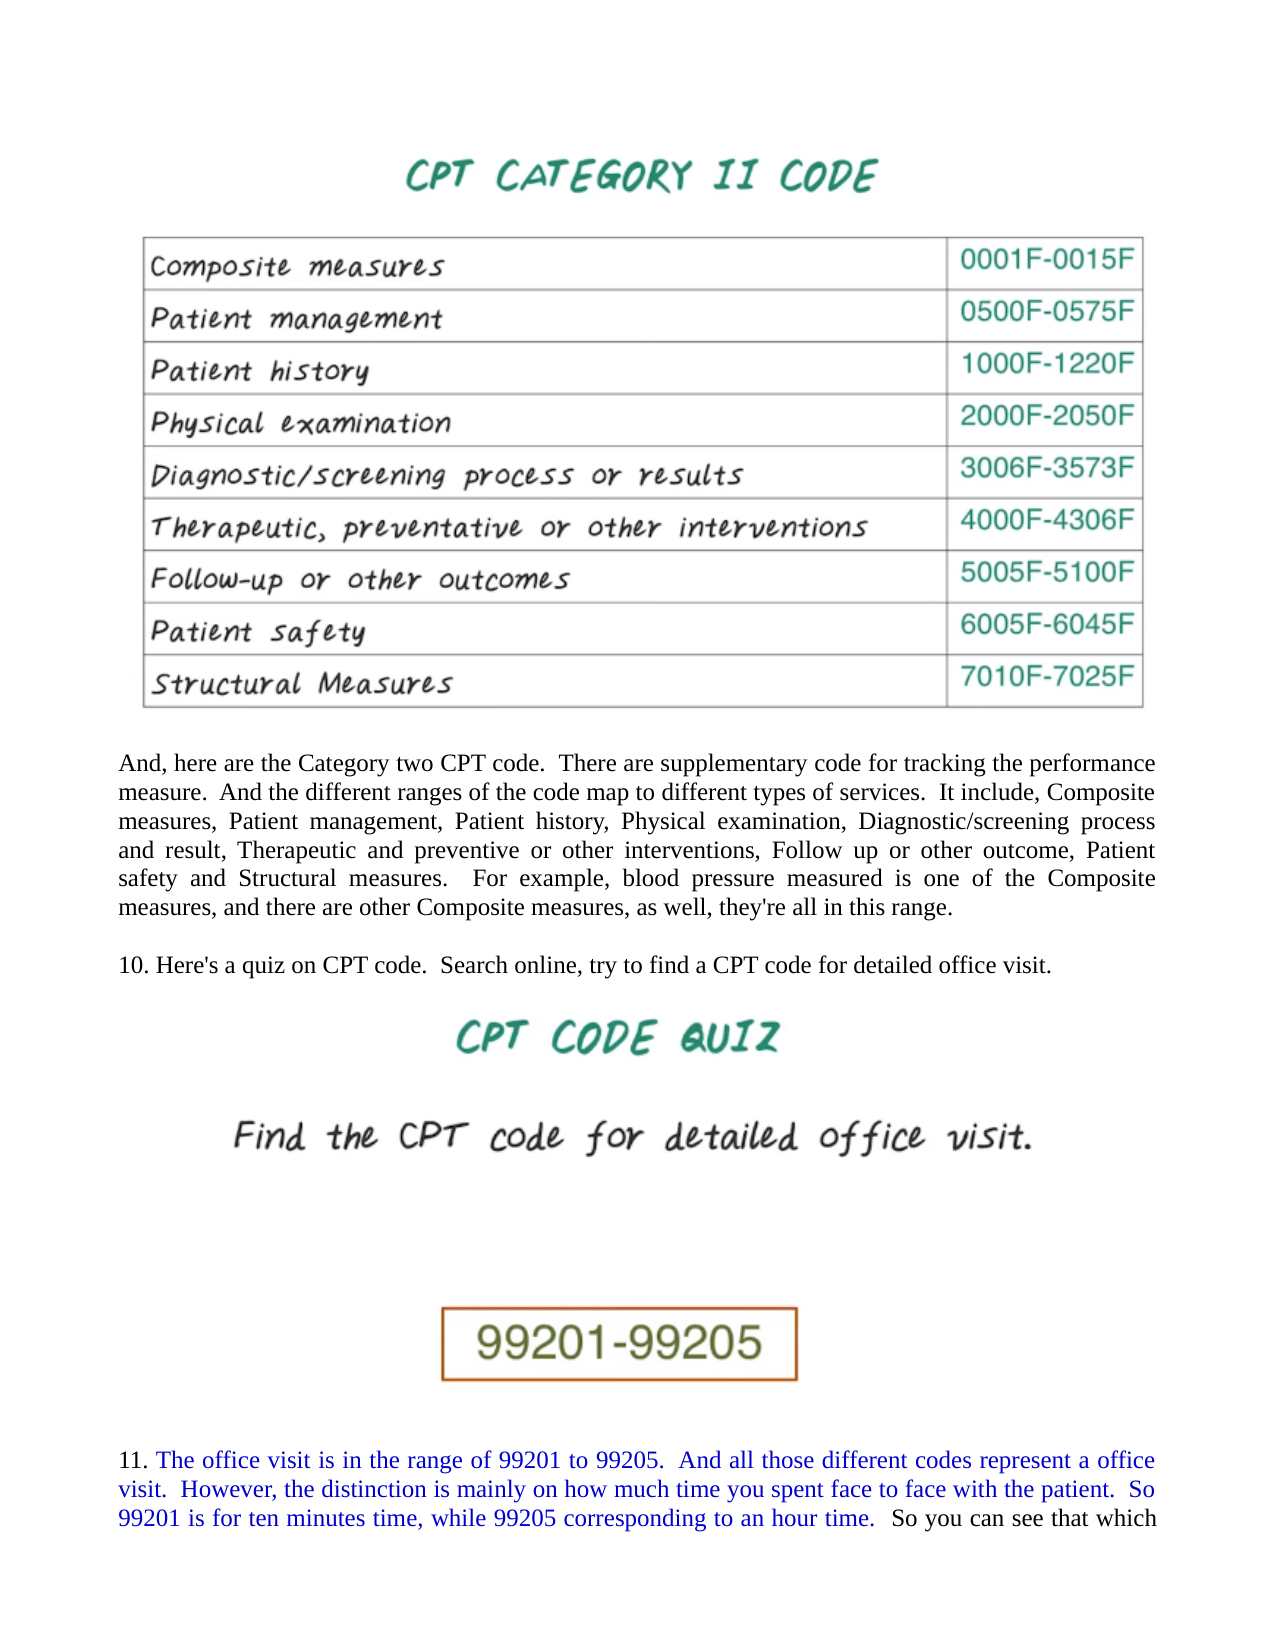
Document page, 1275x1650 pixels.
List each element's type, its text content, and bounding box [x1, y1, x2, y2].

text And, here are the Category two CPT code. There are supplementary code for tracking the performance measure. And the different ranges of the code map to different types of services. It include, Composite measures, Patient management, Patient history, Physical examination, Diagnostic/screening process and result, Therapeutic and preventive or other interventions, Follow up or other outcome, Patient safety and Structural measures. For example, blood pressure measured is one of the Composite measures, and there are other Composite measures, as well, they're all in this range. [118, 748, 1157, 921]
picture [168, 1007, 1108, 1417]
picture [118, 146, 1157, 720]
text 11. The office visit is in the range of 99201 to 99205. And all those different codes represent a office visit. However, the distinction is mainly on how much time you spent face to face with the patient. So 99201 is for ten minutes time, while 99205 corresponding to an hour time. So you can see that which [118, 1445, 1157, 1532]
text 10. Here's a quiz on CPT code. Search online, try to find a CPT code for detailed office visit. [118, 950, 1157, 978]
